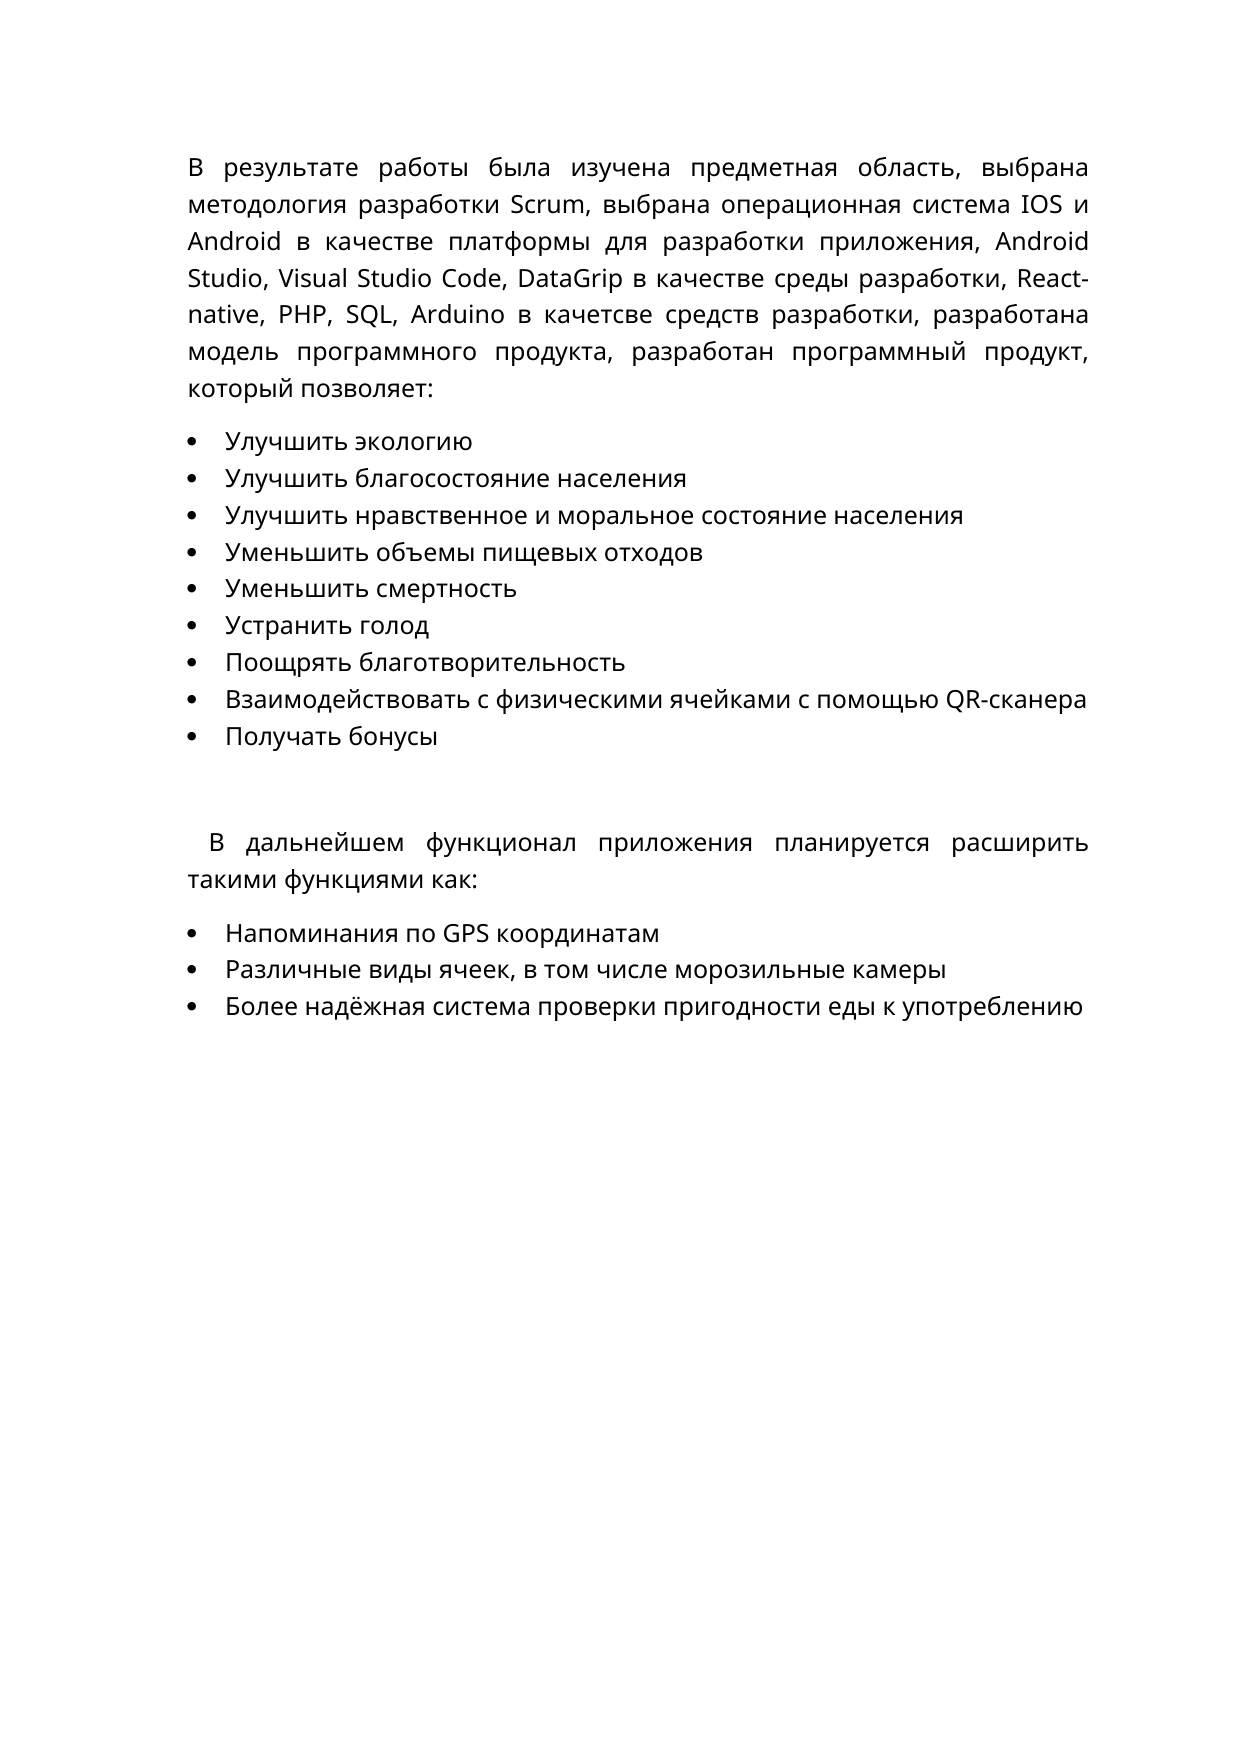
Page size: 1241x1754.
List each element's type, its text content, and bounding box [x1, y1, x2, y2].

list Получать бонусы [187, 718, 1090, 752]
text В результате работы была изучена предметная область, выбрана методология разработки Scrum, выбрана операционная система IOS и Android в качестве платформы для разработки приложения, Android Studio, Visual Studio Code, DataGrip в качестве среды разработки, React-native, PHP, SQL, Arduino в качетсве средств разработки, разработана модель программного продукта, разработан программный продукт, который позволяет: [187, 150, 1090, 405]
list Различные виды ячеек, в том числе морозильные камеры [187, 952, 1090, 986]
list Уменьшить смертность [187, 571, 1090, 605]
list Поощрять благотворительность [187, 645, 1090, 679]
list Взаимодействовать с физическими ячейками с помощью QR-сканера [187, 681, 1090, 716]
list Напоминания по GPS координатам [187, 915, 1090, 949]
list Устранить голод [187, 608, 1090, 642]
list Улучшить нравственное и моральное состояние населения [187, 498, 1090, 532]
text В дальнейшем функционал приложения планируется расширить такими функциями как: [187, 825, 1090, 896]
list Уменьшить объемы пищевых отходов [187, 534, 1090, 568]
list Улучшить экологию [187, 424, 1090, 458]
list Улучшить благосостояние населения [187, 461, 1090, 495]
list Более надёжная система проверки пригодности еды к употреблению [187, 989, 1090, 1023]
